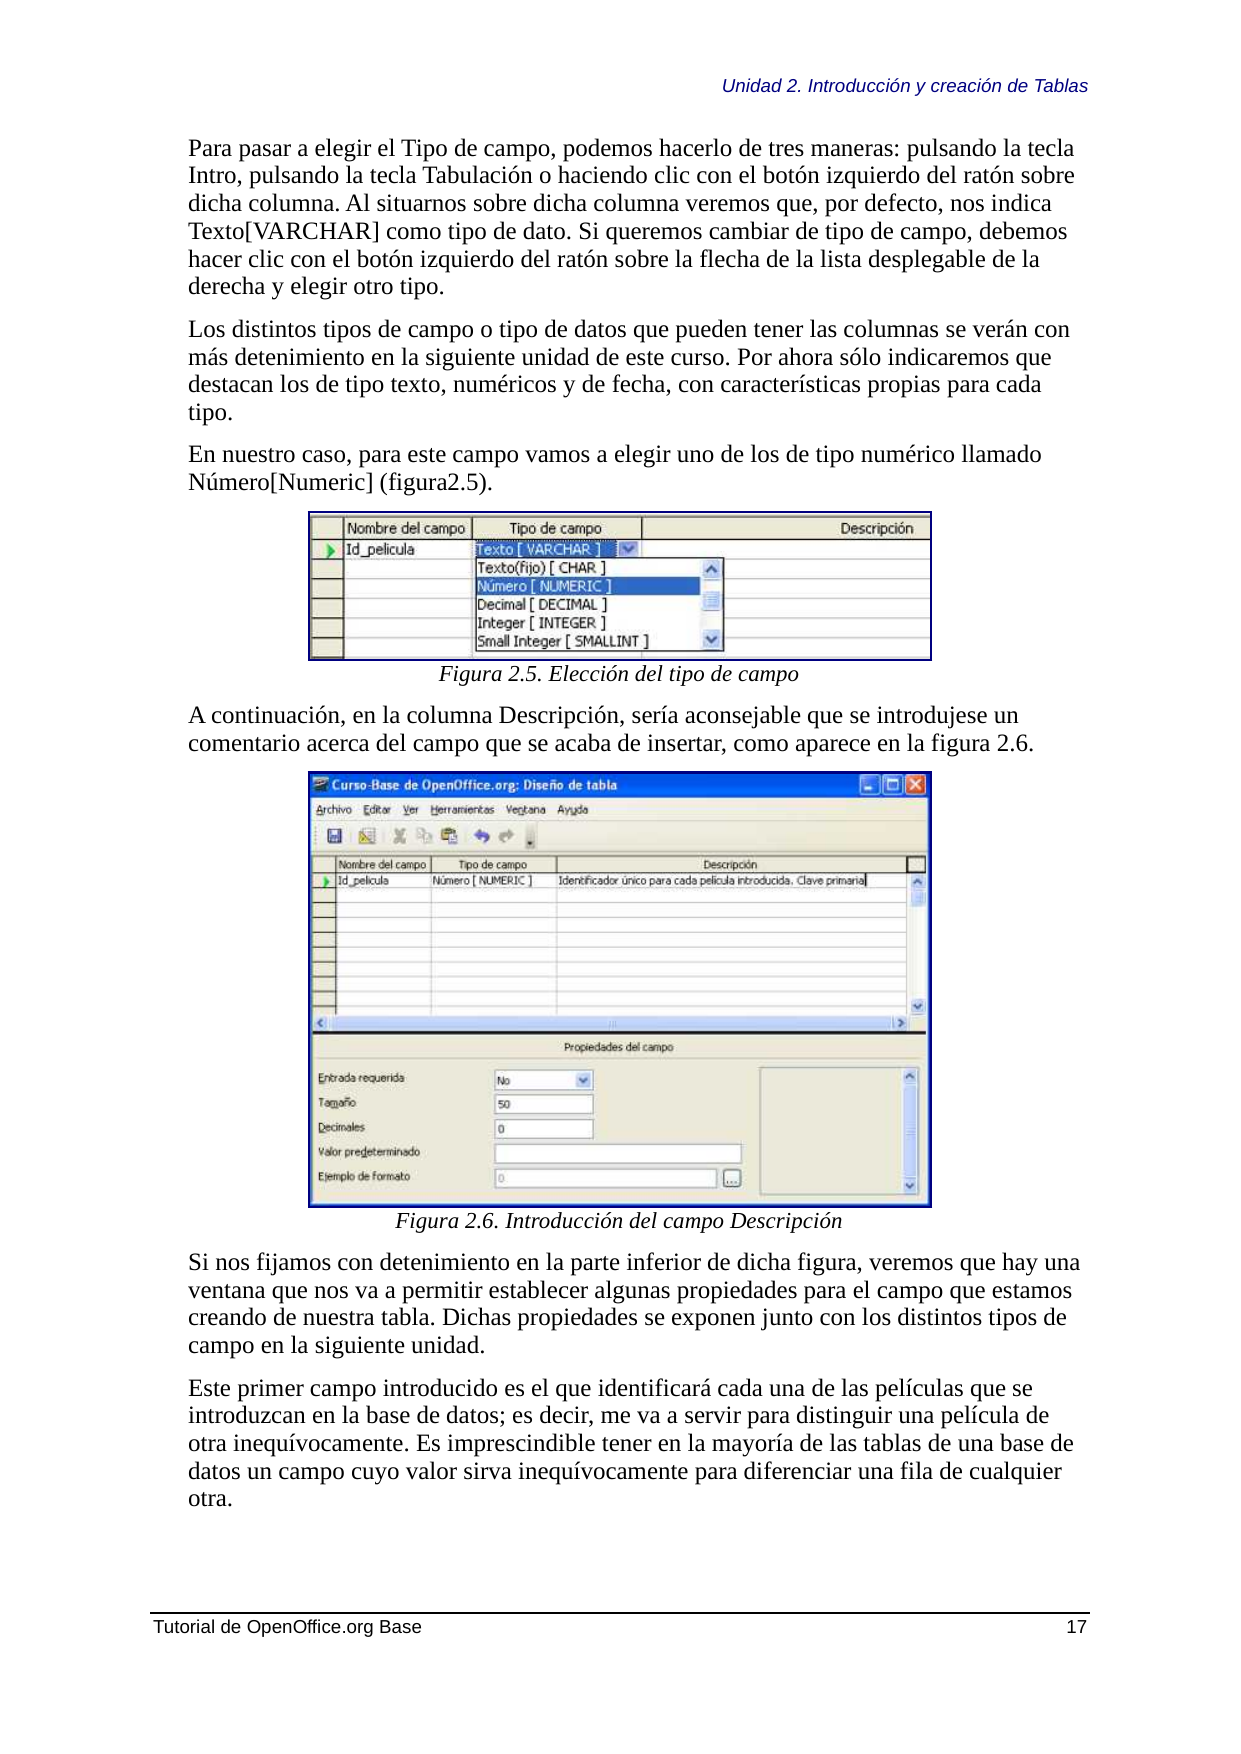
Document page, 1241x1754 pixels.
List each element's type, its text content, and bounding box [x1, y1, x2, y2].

text Para pasar a elegir el Tipo de campo, podemos hacerlo de tres maneras: pulsando la tecla Intro, pulsando la tecla Tabulación o haciendo clic con el botón izquierdo del ratón sobre dicha columna. Al situarnos sobre dicha columna veremos que, por defecto, nos indica Texto[VARCHAR] como tipo de dato. Si queremos cambiar de tipo de campo, debemos hacer clic con el botón izquierdo del ratón sobre la flecha de la lista desplegable de la derecha y elegir otro tipo. [188, 134, 1090, 300]
text Los distintos tipos de campo o tipo de datos que pueden tener las columnas se verán con más detenimiento en la siguiente unidad de este curso. Por ahora sólo indicaremos que destacan los de tipo texto, numéricos y de fecha, con características propias para cada tipo. [188, 315, 1090, 426]
text A continuación, en la columna Descripción, sería aconsejable que se introdujese un comentario acerca del campo que se acaba de insertar, como aparece en la figura 2.6. [188, 701, 1090, 757]
text Este primer campo introducido es el que identificará cada una de las películas que se introduzcan en la base de datos; es decir, me va a servir para distinguir una película de otra inequívocamente. Es imprescindible tener en la mayoría de las tablas de una base de datos un campo cuyo valor sirva inequívocamente para diferenciar una fila de cualquier otra. [188, 1374, 1090, 1512]
text Figura 2.6. Introducción del campo Descripción [150, 771, 1090, 1233]
picture [310, 513, 930, 659]
text En nuestro caso, para este campo vamos a elegir uno de los de tipo numérico llamado Número[Numeric] (figura2.5). [188, 441, 1090, 496]
text Figura 2.5. Elección del tipo de campo [150, 511, 1090, 686]
picture [310, 774, 930, 1206]
text Si nos fijamos con detenimiento en la parte inferior de dicha figura, veremos que hay una ventana que nos va a permitir establecer algunas propiedades para el campo que estamos creando de nuestra tabla. Dichas propiedades se exponen junto con los distintos tipos de campo en la siguiente unidad. [188, 1248, 1090, 1359]
